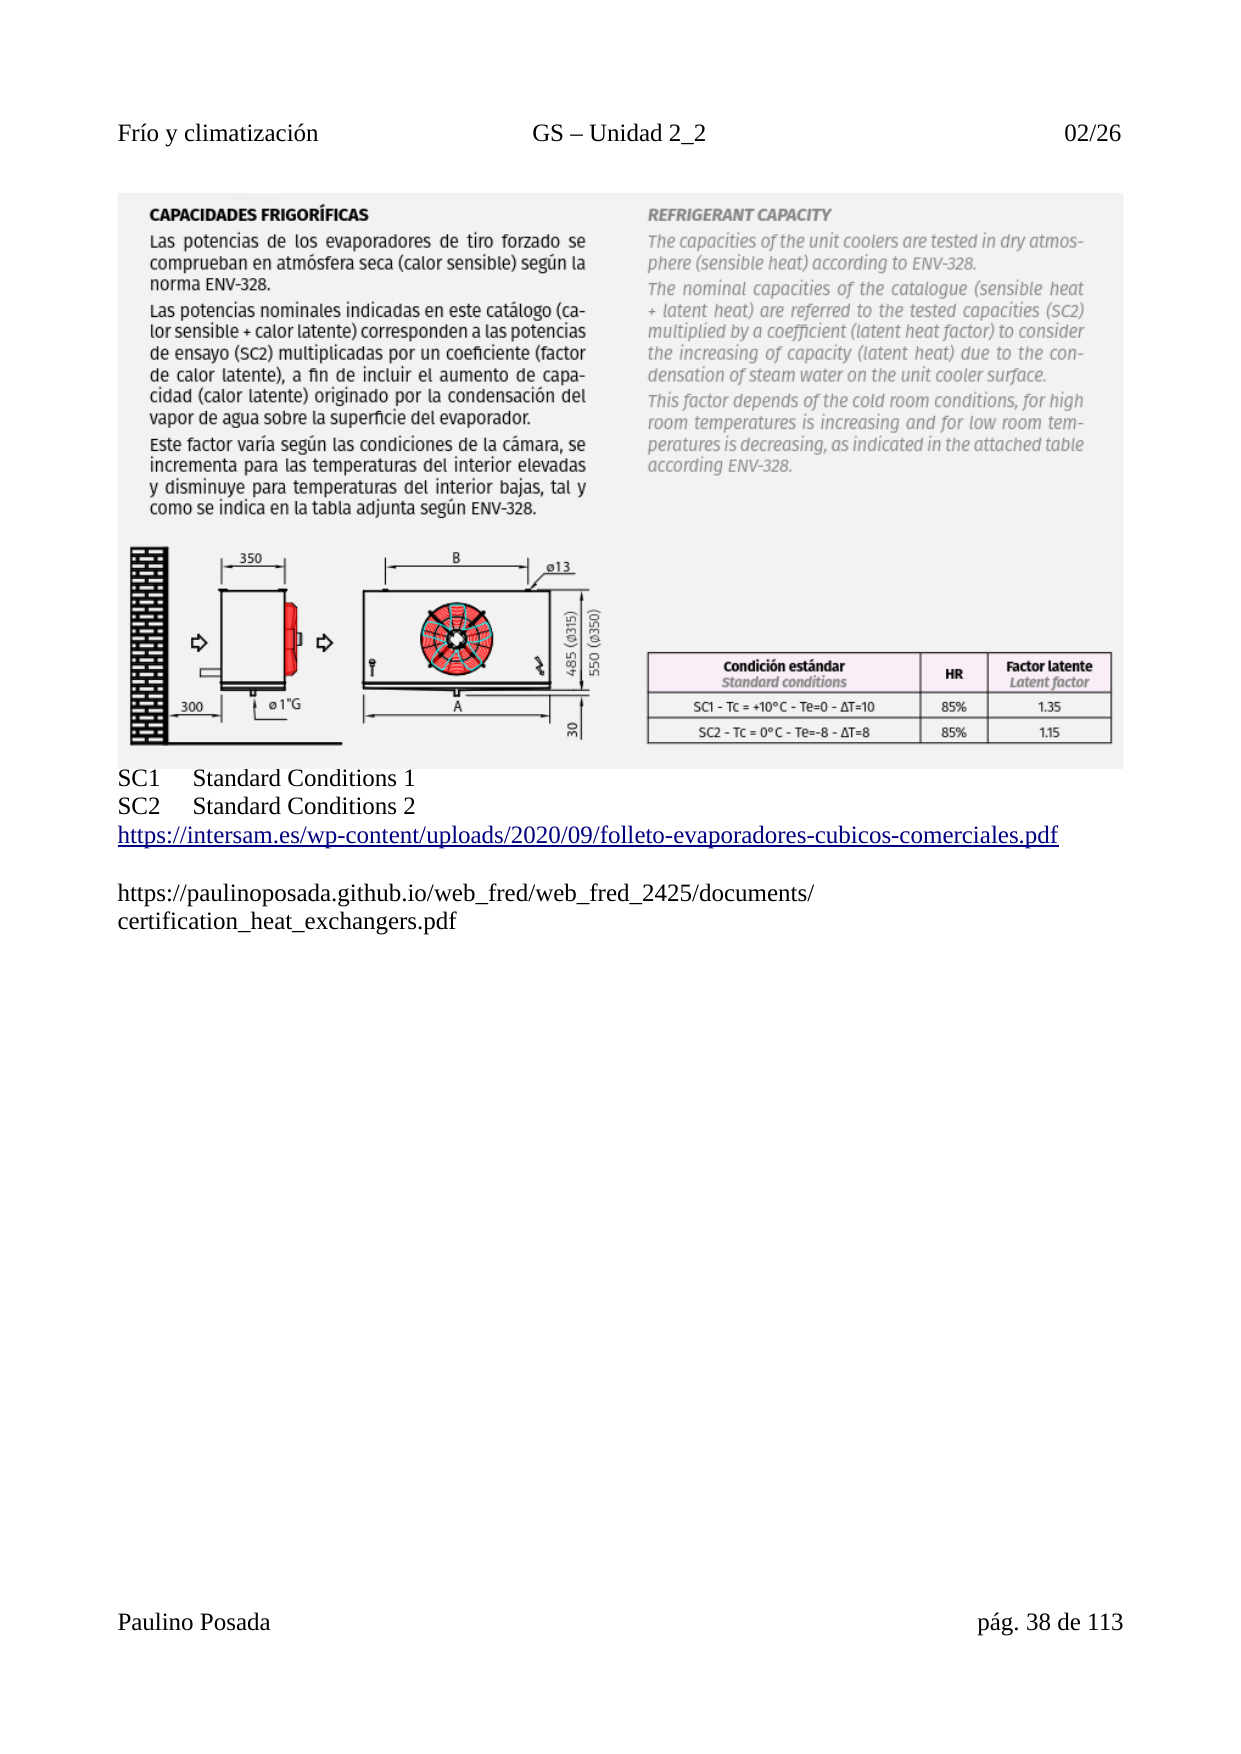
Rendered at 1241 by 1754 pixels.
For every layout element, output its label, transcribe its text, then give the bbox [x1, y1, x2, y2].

text SC2 Standard Conditions 2 [117, 791, 1123, 820]
picture [117, 193, 1124, 769]
text https://paulinoposada.github.io/web_fred/web_fred_2425/documents/certification_heat_exchangers.pdf [117, 878, 1123, 935]
text https://intersam.es/wp-content/uploads/2020/09/folleto-evaporadores-cubicos-comerciales.pdf [117, 820, 1123, 849]
text SC1 Standard Conditions 1 [117, 769, 1123, 791]
